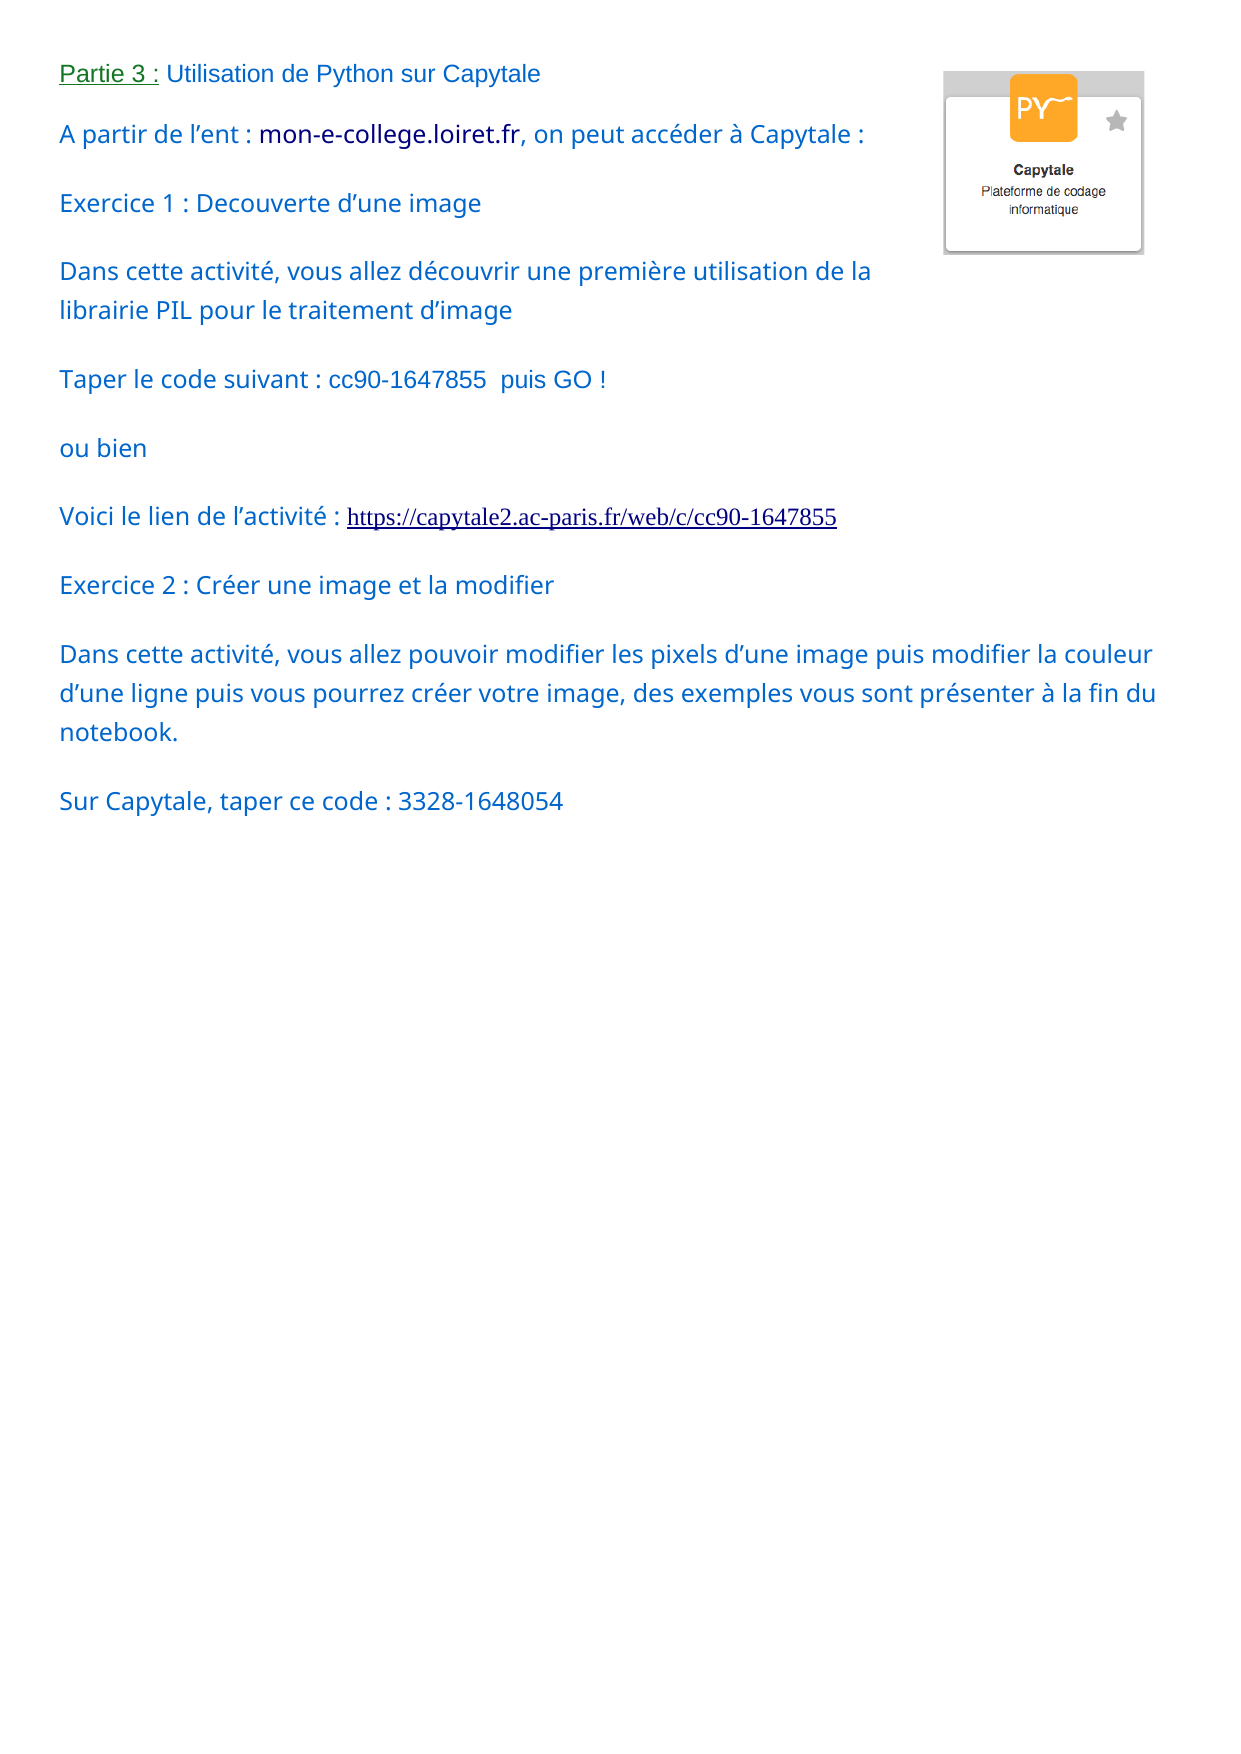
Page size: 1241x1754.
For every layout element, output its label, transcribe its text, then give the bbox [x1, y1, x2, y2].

text Voici le lien de l’activité : https://capytale2.ac-paris.fr/web/c/cc90-1647855 [59, 499, 1181, 533]
text Dans cette activité, vous allez découvrir une première utilisation de la librairie PIL pour le traitement d’image [59, 254, 1181, 327]
text Sur Capytale, taper ce code : 3328-1648054 [59, 783, 1181, 817]
text Dans cette activité, vous allez pouvoir modifier les pixels d’une image puis modifier la couleur d’une ligne puis vous pourrez créer votre image, des exemples vous sont présenter à la fin du notebook. [59, 636, 1181, 749]
text Exercice 2 : Créer une image et la modifier [59, 568, 1181, 602]
text A partir de l’ent : mon-e-college.loiret.fr, on peut accéder à Capytale : [59, 117, 943, 151]
text ou bien [59, 430, 1181, 464]
text Partie 3 : Utilisation de Python sur Capytale [59, 59, 1181, 88]
text Exercice 1 : Decouverte d’une image [59, 185, 943, 219]
picture [943, 71, 1145, 255]
text Taper le code suivant : cc90-1647855 puis GO ! [59, 362, 1181, 396]
text [1145, 185, 1181, 219]
